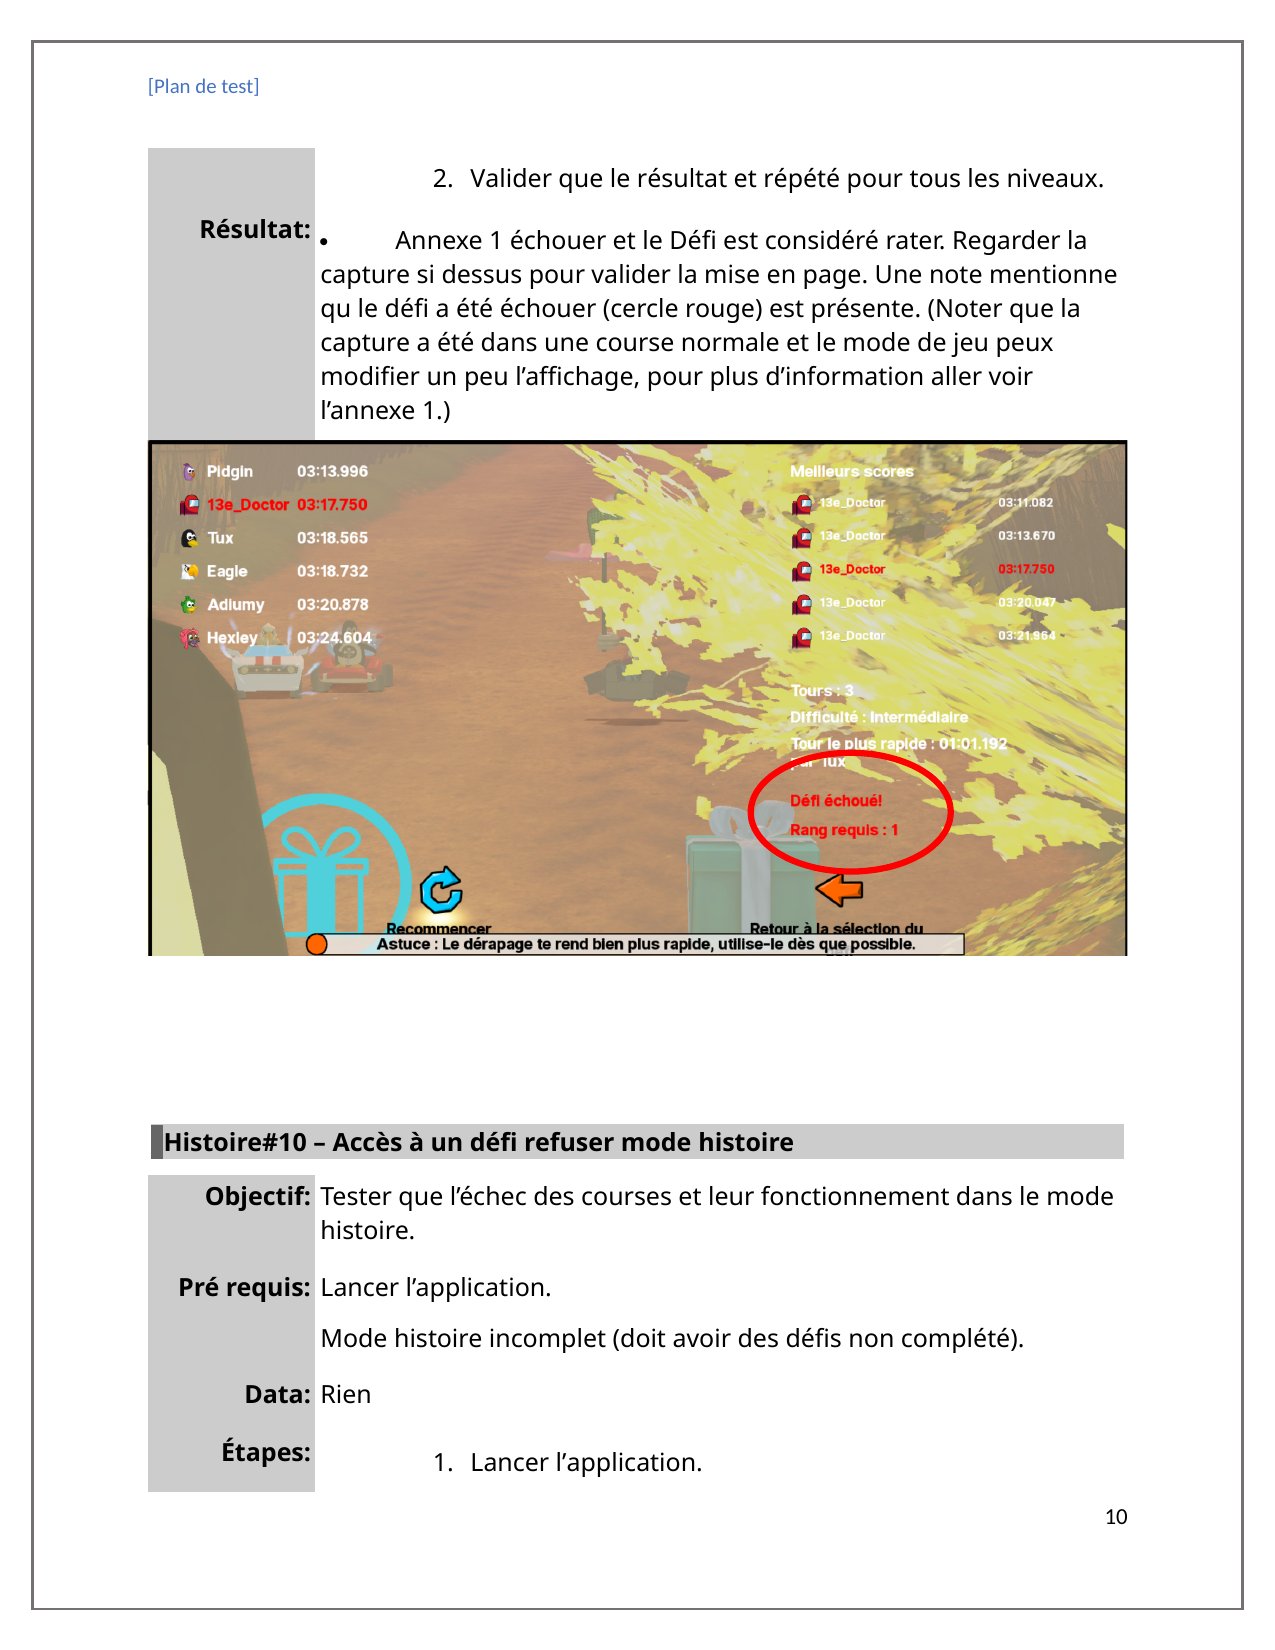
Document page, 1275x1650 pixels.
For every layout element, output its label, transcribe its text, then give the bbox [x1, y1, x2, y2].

table_cell Data: [148, 1374, 315, 1431]
table_cell [148, 148, 315, 209]
table_cell Lancer l’application. Mode histoire incomplet (doit avoir des défis non complété). [315, 1266, 1127, 1374]
table_cell Étapes: [148, 1431, 315, 1492]
table_cell Annexe 1 échouer et le Défi est considéré rater. Regarder la capture si dessus pour valider la mise en page. Une note mentionne qu le défi a été échouer (cercle rouge) est présente. (Noter que la capture a été dans une course normale et le mode de jeu peux modifier un peu l’affichage, pour plus d’information aller voir l’annexe 1.) [315, 209, 1127, 440]
table_cell Lancer l’application. Sélectionner Mode histoire. Sélectionner une voiture, si vous n’êtes pas déjà allés sur le mode histoire. Allées dans une bulle représenter sur la mini-carte par un cadenas. [315, 1431, 1127, 1492]
table_cell Pré requis: [148, 1266, 315, 1374]
table_cell Répéter les étapes 1 à 5 de Histoire#8. Trouver le mode de jeu dans l’annexe 1 pour plus d’information. Valider que le résultat et répété pour tous les niveaux. [315, 148, 1127, 209]
subtitle Histoire#10 – Accès à un défi refuser mode histoire [151, 1124, 1124, 1159]
table_cell Rien [315, 1374, 1127, 1431]
table_header Objectif: [148, 1175, 315, 1266]
table_cell Résultat: [148, 209, 315, 440]
table_header Tester que l’échec des courses et leur fonctionnement dans le mode histoire. [315, 1175, 1127, 1266]
